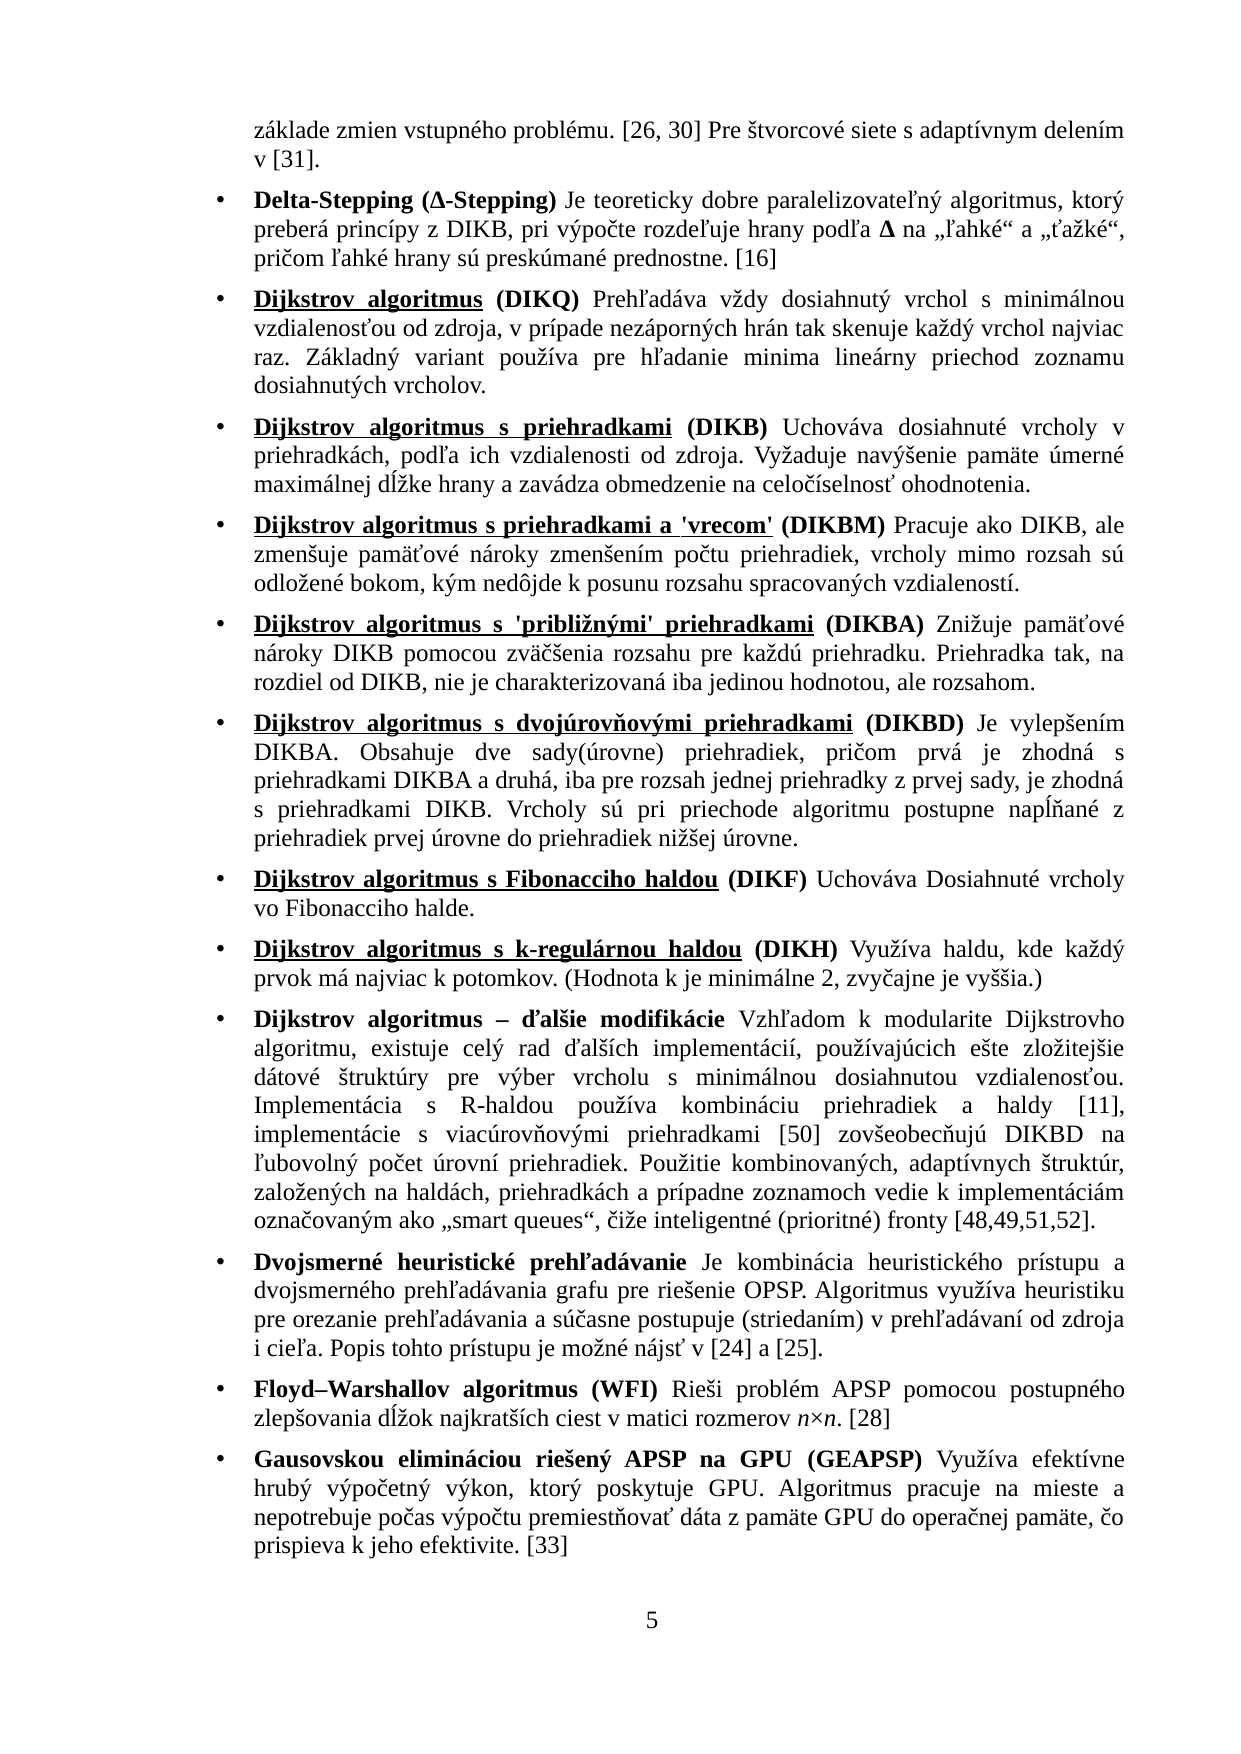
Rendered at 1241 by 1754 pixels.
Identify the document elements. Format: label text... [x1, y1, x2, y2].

list Dijkstrov algoritmus s priehradkami (DIKB) Uchováva dosiahnuté vrcholy v priehradkách, podľa ich vzdialenosti od zdroja. Vyžaduje navýšenie pamäte úmerné maximálnej dĺžke hrany a zavádza obmedzenie na celočíselnosť ohodnotenia. [216, 412, 1125, 498]
list základe zmien vstupného problému. [26, 30] Pre štvorcové siete s adaptívnym delením v [31]. [216, 116, 1125, 173]
list Dijkstrov algoritmus s k-regulárnou haldou (DIKH) Využíva haldu, kde každý prvok má najviac k potomkov. (Hodnota k je minimálne 2, zvyčajne je vyššia.) [216, 934, 1125, 992]
list Dijkstrov algoritmus s Fibonacciho haldou (DIKF) Uchováva Dosiahnuté vrcholy vo Fibonacciho halde. [216, 864, 1125, 922]
list Dijkstrov algoritmus (DIKQ) Prehľadáva vždy dosiahnutý vrchol s minimálnou vzdialenosťou od zdroja, v prípade nezáporných hrán tak skenuje každý vrchol najviac raz. Základný variant používa pre hľadanie minima lineárny priechod zoznamu dosiahnutých vrcholov. [216, 284, 1125, 399]
list Delta-Stepping (∆-Stepping) Je teoreticky dobre paralelizovateľný algoritmus, ktorý preberá princípy z DIKB, pri výpočte rozdeľuje hrany podľa ∆ na „ľahké“ a „ťažké“, pričom ľahké hrany sú preskúmané prednostne. [16] [216, 186, 1125, 272]
list Dvojsmerné heuristické prehľadávanie Je kombinácia heuristického prístupu a dvojsmerného prehľadávania grafu pre riešenie OPSP. Algoritmus využíva heuristiku pre orezanie prehľadávania a súčasne postupuje (striedaním) v prehľadávaní od zdroja i cieľa. Popis tohto prístupu je možné nájsť v [24] a [25]. [216, 1247, 1125, 1362]
list Dijkstrov algoritmus – ďalšie modifikácie Vzhľadom k modularite Dijkstrovho algoritmu, existuje celý rad ďalších implementácií, používajúcich ešte zložitejšie dátové štruktúry pre výber vrcholu s minimálnou dosiahnutou vzdialenosťou. Implementácia s R-haldou používa kombináciu priehradiek a haldy [11], implementácie s viacúrovňovými priehradkami [50] zovšeobecňujú DIKBD na ľubovolný počet úrovní priehradiek. Použitie kombinovaných, adaptívnych štruktúr, založených na haldách, priehradkách a prípadne zoznamoch vedie k implementáciám označovaným ako „smart queues“, čiže inteligentné (prioritné) fronty [48,49,51,52]. [216, 1004, 1125, 1234]
list Dijkstrov algoritmus s 'približnými' priehradkami (DIKBA) Znižuje pamäťové nároky DIKB pomocou zväčšenia rozsahu pre každú priehradku. Priehradka tak, na rozdiel od DIKB, nie je charakterizovaná iba jedinou hodnotou, ale rozsahom. [216, 609, 1125, 696]
list Dijkstrov algoritmus s dvojúrovňovými priehradkami (DIKBD) Je vylepšením DIKBA. Obsahuje dve sady(úrovne) priehradiek, pričom prvá je zhodná s priehradkami DIKBA a druhá, iba pre rozsah jednej priehradky z prvej sady, je zhodná s priehradkami DIKB. Vrcholy sú pri priechode algoritmu postupne napĺňané z priehradiek prvej úrovne do priehradiek nižšej úrovne. [216, 708, 1125, 852]
list Gausovskou elimináciou riešený APSP na GPU (GEAPSP) Využíva efektívne hrubý výpočetný výkon, ktorý poskytuje GPU. Algoritmus pracuje na mieste a nepotrebuje počas výpočtu premiestňovať dáta z pamäte GPU do operačnej pamäte, čo prispieva k jeho efektivite. [33] [216, 1444, 1125, 1559]
list Dijkstrov algoritmus s priehradkami a 'vrecom' (DIKBM) Pracuje ako DIKB, ale zmenšuje pamäťové nároky zmenšením počtu priehradiek, vrcholy mimo rozsah sú odložené bokom, kým nedôjde k posunu rozsahu spracovaných vzdialeností. [216, 511, 1125, 597]
list Floyd–Warshallov algoritmus (WFI) Rieši problém APSP pomocou postupného zlepšovania dĺžok najkratších ciest v matici rozmerov n×n. [28] [216, 1374, 1125, 1432]
